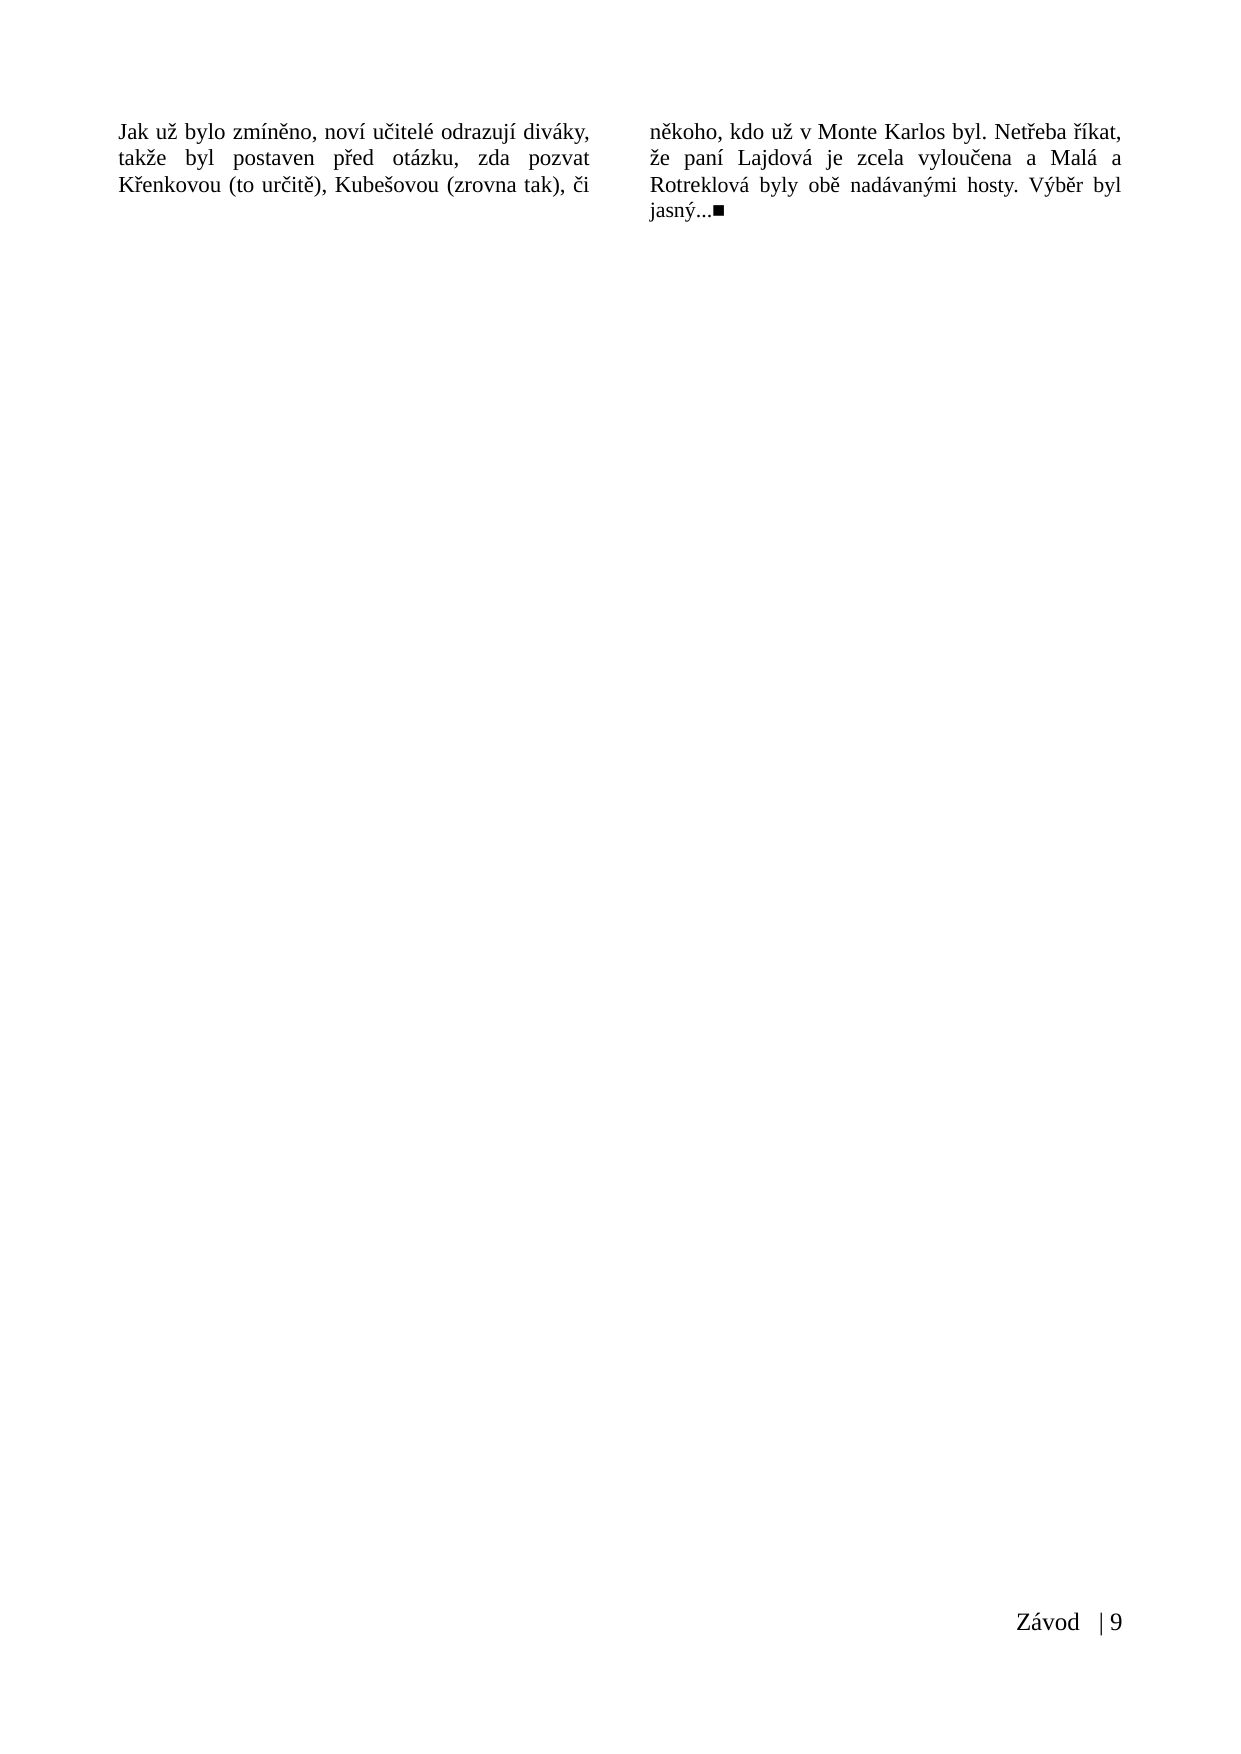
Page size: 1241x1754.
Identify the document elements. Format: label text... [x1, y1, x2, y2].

text Jak už bylo zmíněno, noví učitelé odrazují diváky, takže byl postaven před otázku, zda pozvat Křenkovou (to určitě), Kubešovou (zrovna tak), či [118, 118, 591, 197]
text někoho, kdo už v Monte Karlos byl. Netřeba říkat, že paní Lajdová je zcela vyloučena a Malá a Rotreklová byly obě nadávanými hosty. Výběr byl jasný...■ [649, 118, 1122, 222]
